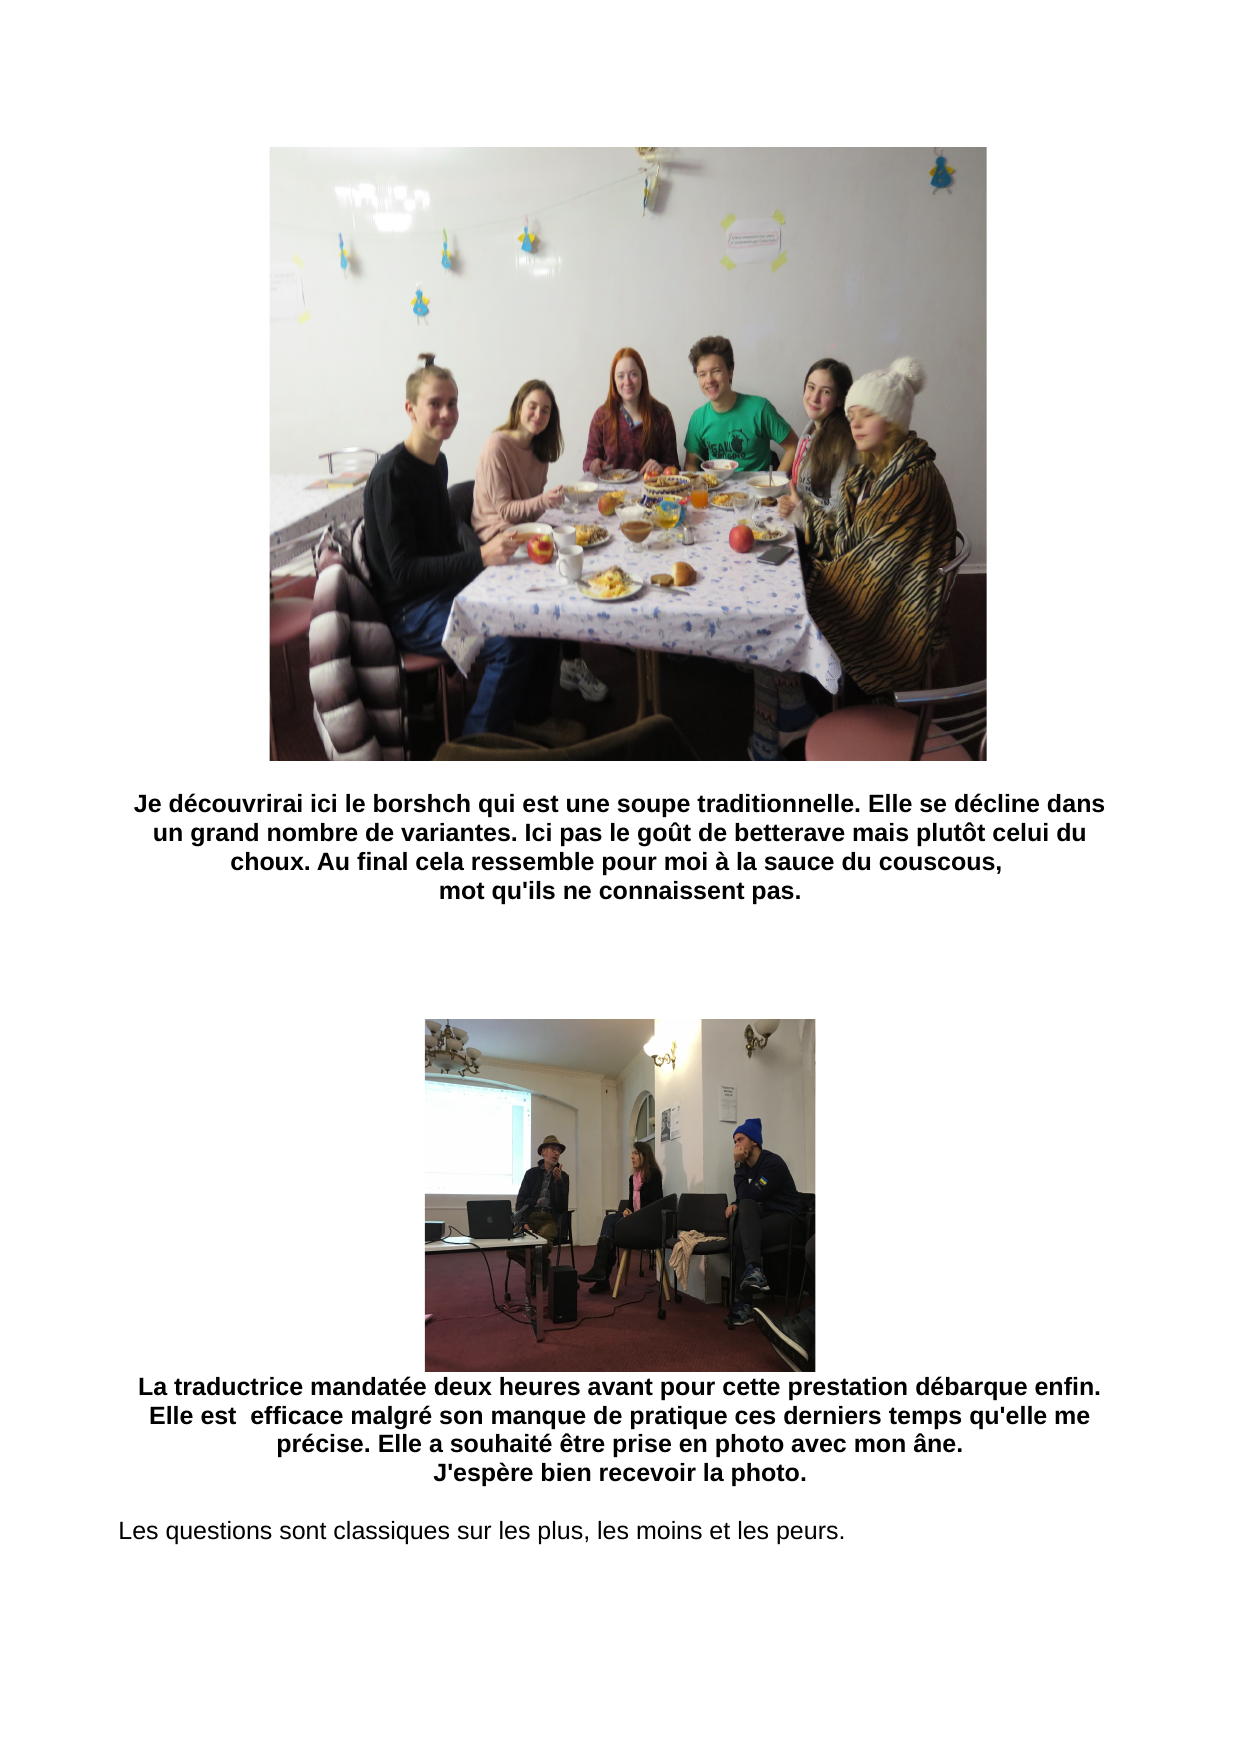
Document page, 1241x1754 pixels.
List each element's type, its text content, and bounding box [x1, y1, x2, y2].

text Les questions sont classiques sur les plus, les moins et les peurs. [118, 1516, 1122, 1544]
picture [269, 147, 987, 761]
text mot qu'ils ne connaissent pas. [118, 876, 1122, 904]
picture [424, 1019, 816, 1372]
text La traductrice mandatée deux heures avant pour cette prestation débarque enfin. [118, 1019, 1122, 1401]
text Je découvrirai ici le borshch qui est une soupe traditionnelle. Elle se décline dans un grand nombre de variantes. Ici pas le goût de betterave mais plutôt celui du choux. Au final cela ressemble pour moi à la sauce du couscous, [118, 789, 1122, 876]
text Elle est efficace malgré son manque de pratique ces derniers temps qu'elle me précise. Elle a souhaité être prise en photo avec mon âne. J'espère bien recevoir la photo. [118, 1401, 1122, 1487]
